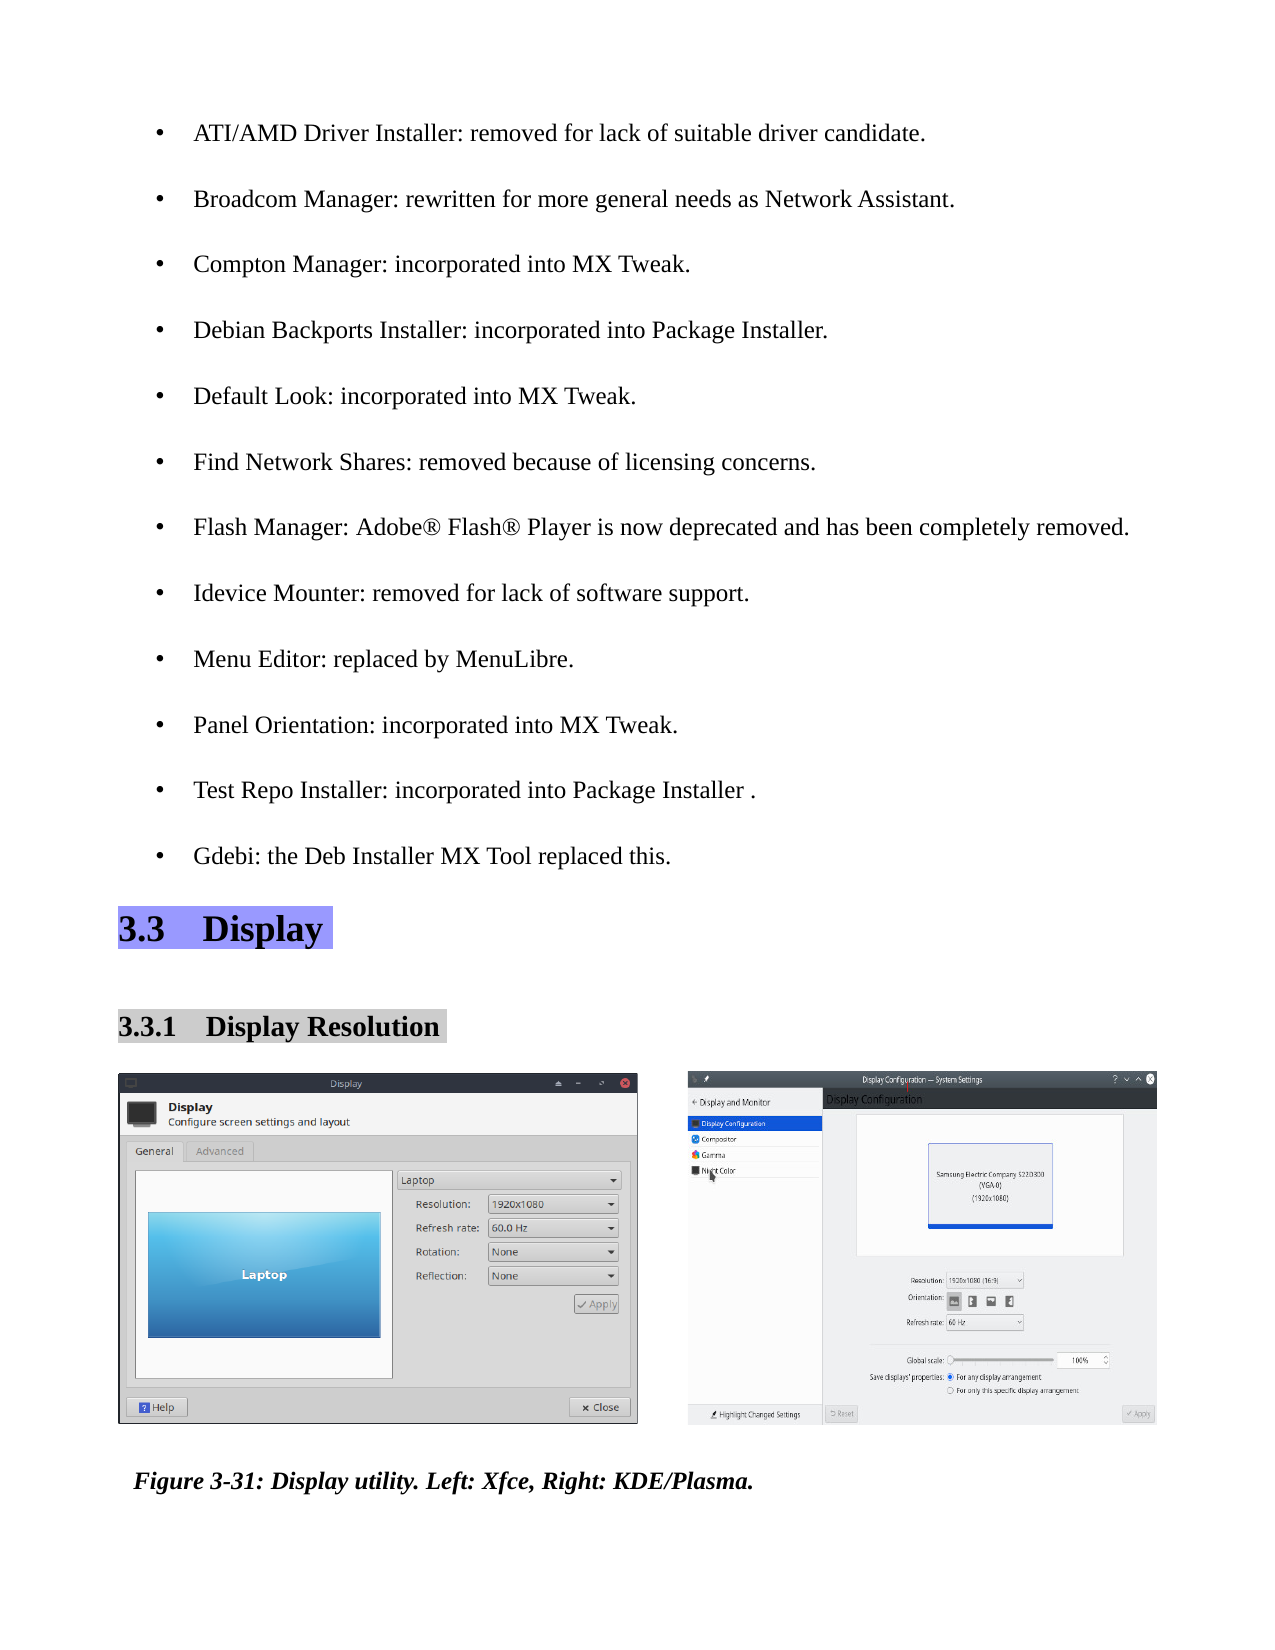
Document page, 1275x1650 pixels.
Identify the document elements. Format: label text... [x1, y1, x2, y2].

text Figure 3-31: Display utility. Left: Xfce, Right: KDE/Plasma. [133, 1466, 1142, 1495]
picture [118, 1073, 638, 1424]
list Test Repo Installer: incorporated into Package Installer . [156, 775, 1157, 804]
list Menu Editor: replaced by MenuLibre. [156, 644, 1157, 673]
list Default Look: incorporated into MX Tweak. [156, 381, 1157, 410]
list Debian Backports Installer: incorporated into Package Installer. [156, 315, 1157, 344]
subtitle 3.3 Display [333, 906, 1157, 949]
subtitle 3.3.1 Display Resolution [447, 1009, 1138, 1043]
picture [687, 1071, 1157, 1425]
list Panel Orientation: incorporated into MX Tweak. [156, 710, 1157, 738]
list Gdebi: the Deb Installer MX Tool replaced this. [156, 841, 1157, 870]
list Idevice Mounter: removed for lack of software support. [156, 578, 1157, 607]
list Compton Manager: incorporated into MX Tweak. [156, 249, 1157, 278]
list Flash Manager: Adobe® Flash® Player is now deprecated and has been completely removed. [156, 512, 1157, 541]
list ATI/AMD Driver Installer: removed for lack of suitable driver candidate. [156, 118, 1157, 147]
list Broadcom Manager: rewritten for more general needs as Network Assistant. [156, 184, 1157, 213]
list Find Network Shares: removed because of licensing concerns. [156, 447, 1157, 476]
